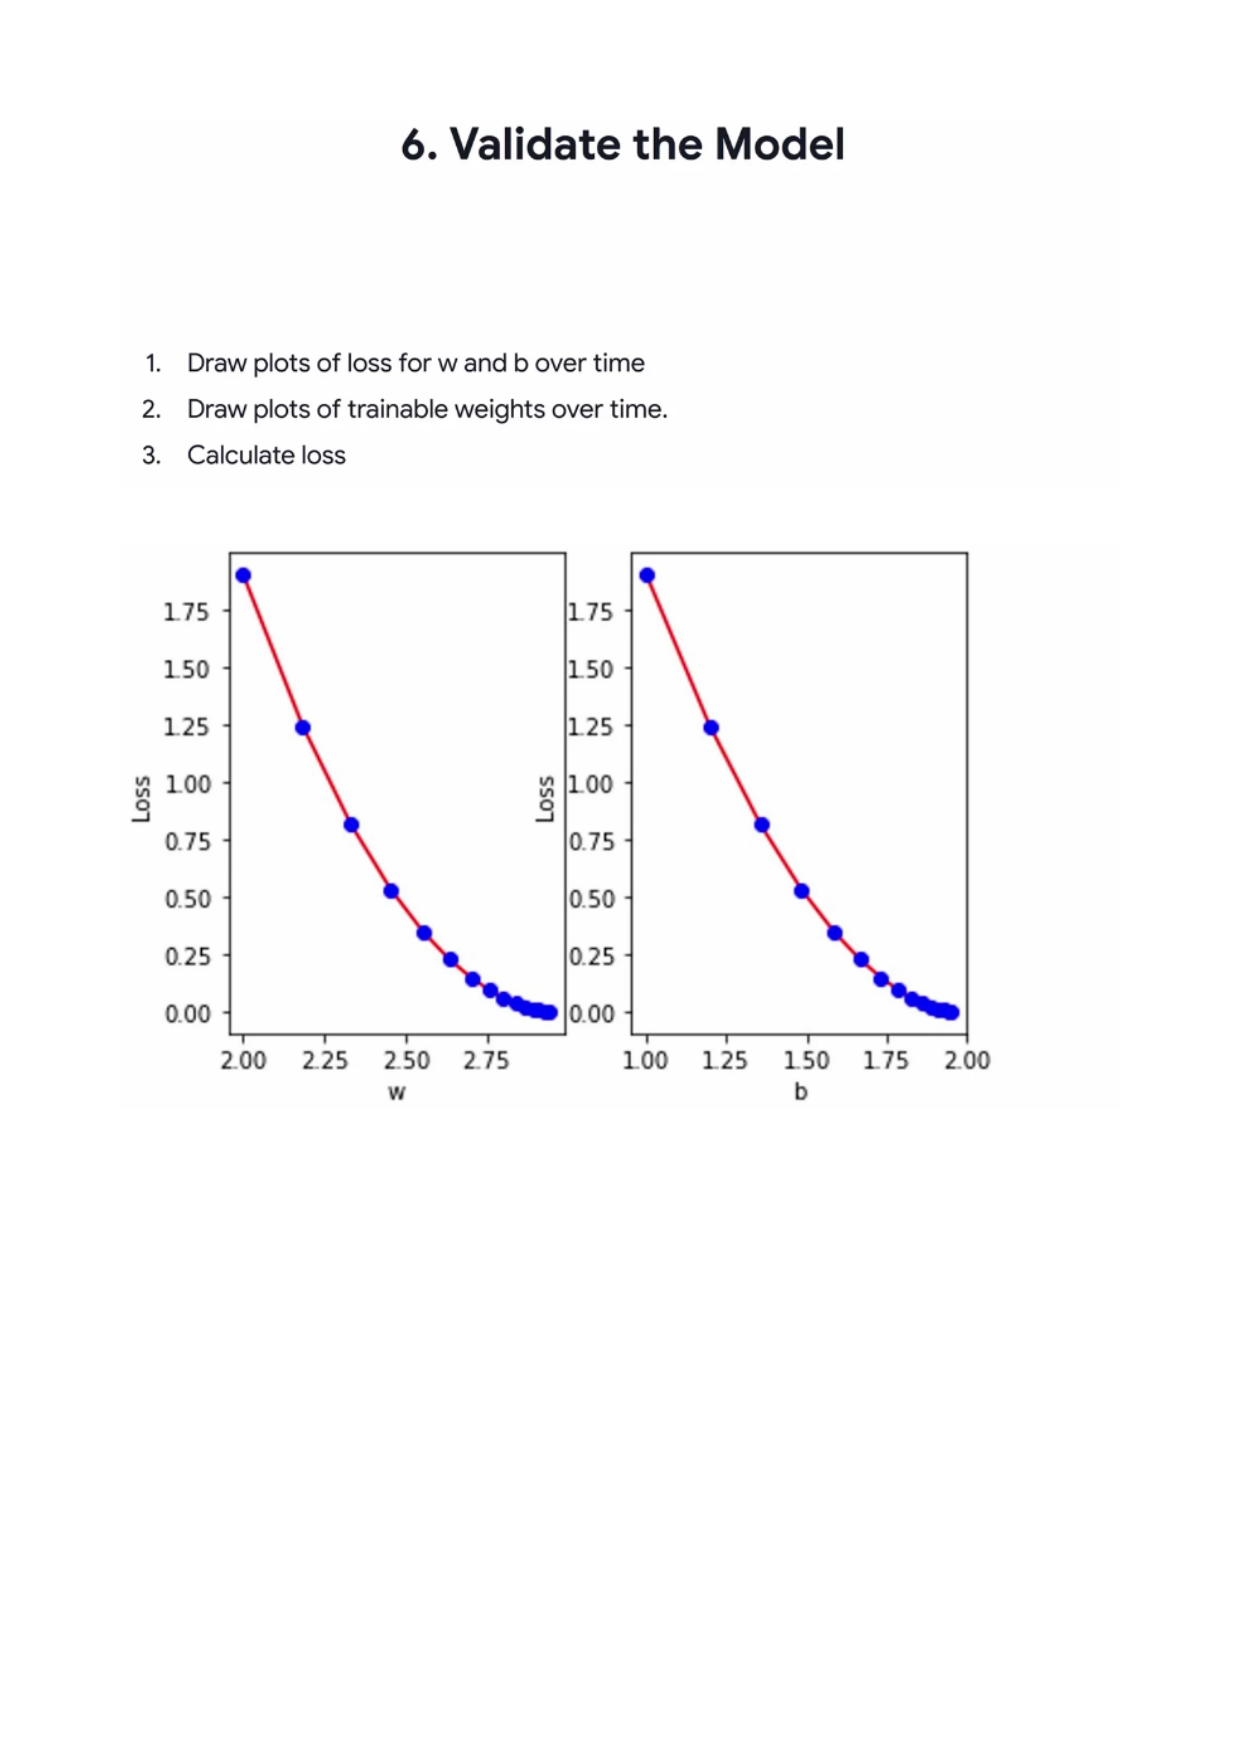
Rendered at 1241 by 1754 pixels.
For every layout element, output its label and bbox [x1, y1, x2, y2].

picture [118, 118, 1123, 486]
picture [118, 543, 1123, 1109]
